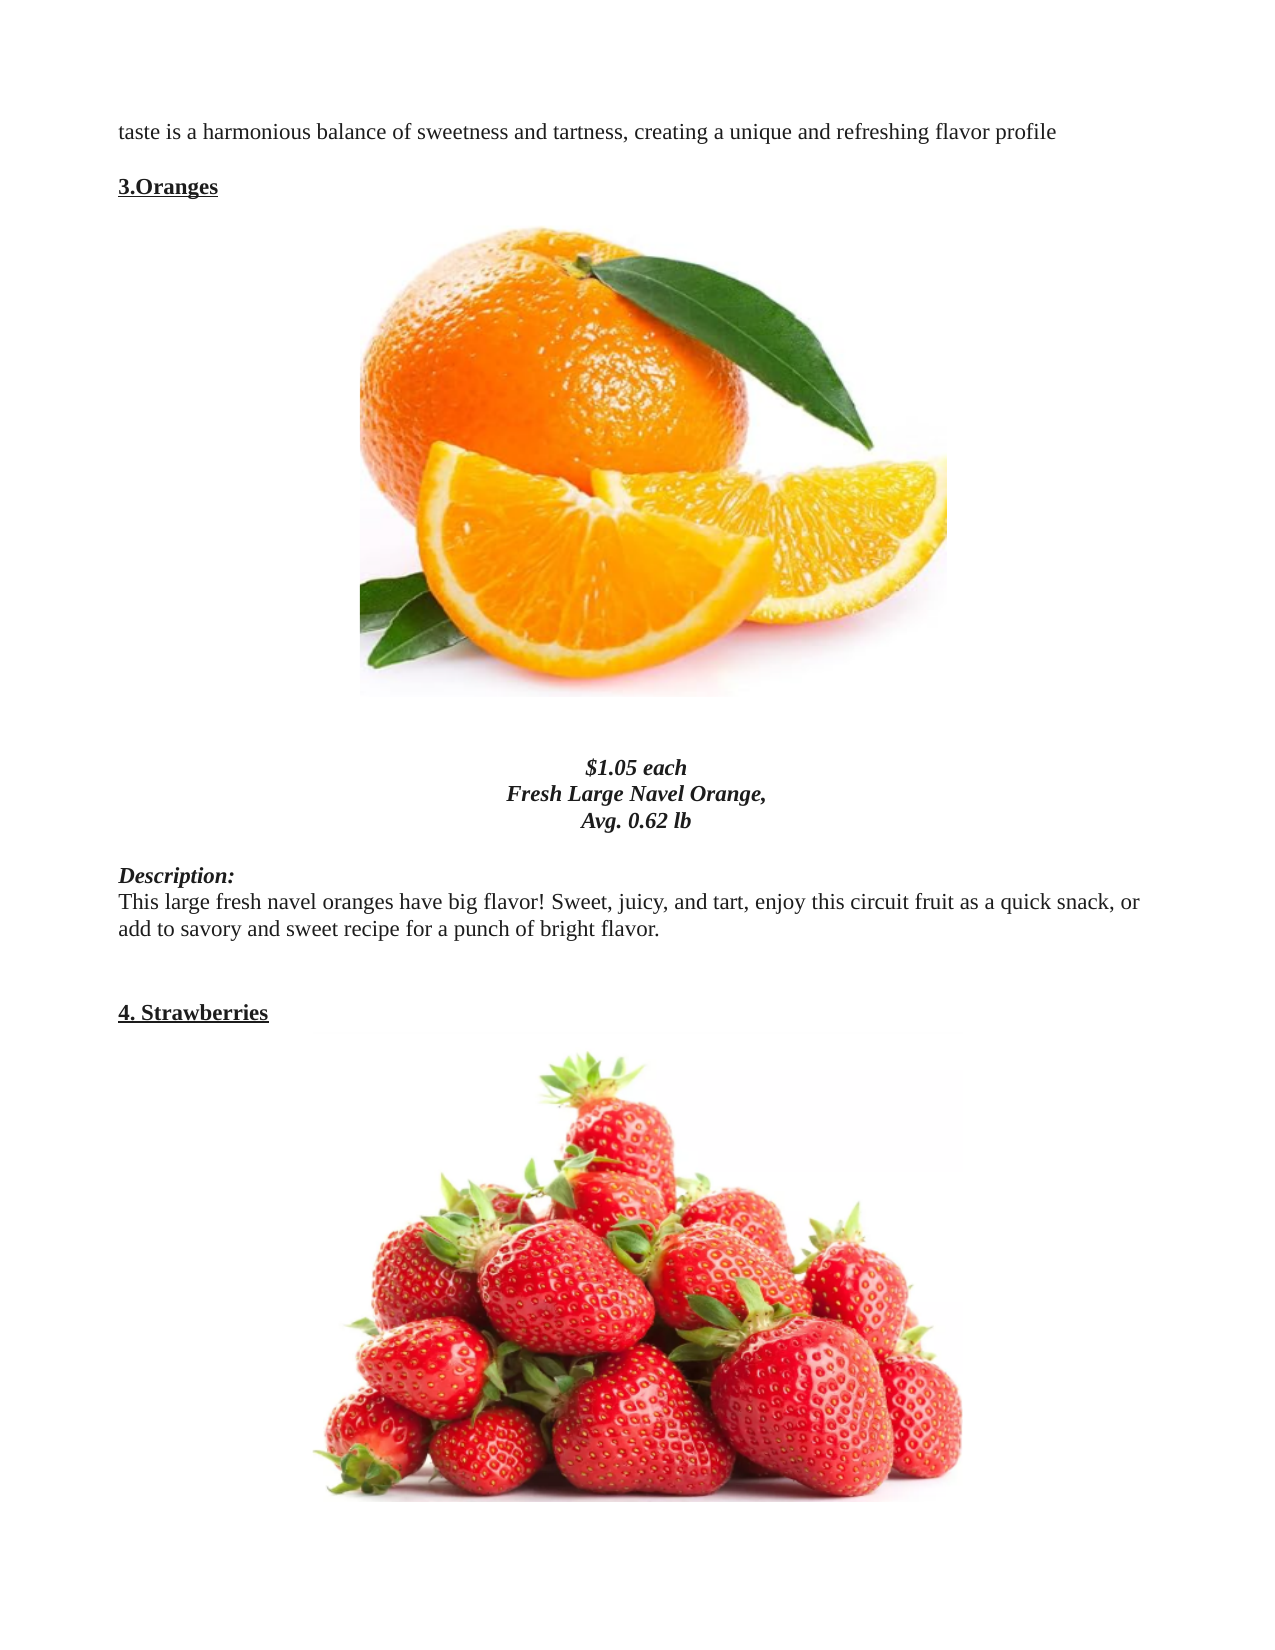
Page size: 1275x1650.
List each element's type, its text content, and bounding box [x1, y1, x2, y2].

text Fresh Large Navel Orange, [118, 781, 1157, 807]
text 4. Strawberries [118, 998, 1157, 1025]
text taste is a harmonious balance of sweetness and tartness, creating a unique and refreshing flavor profile [118, 118, 1157, 144]
text $1.05 each [118, 754, 1157, 781]
text This large fresh navel oranges have big flavor! Sweet, juicy, and tart, enjoy this circuit fruit as a quick snack, or add to savory and sweet recipe for a punch of bright flavor. [118, 888, 1157, 941]
picture [359, 219, 947, 697]
picture [312, 1032, 963, 1502]
text 3.Oranges [118, 173, 1157, 199]
text Description: [118, 862, 1157, 888]
text Avg. 0.62 lb [118, 807, 1157, 833]
